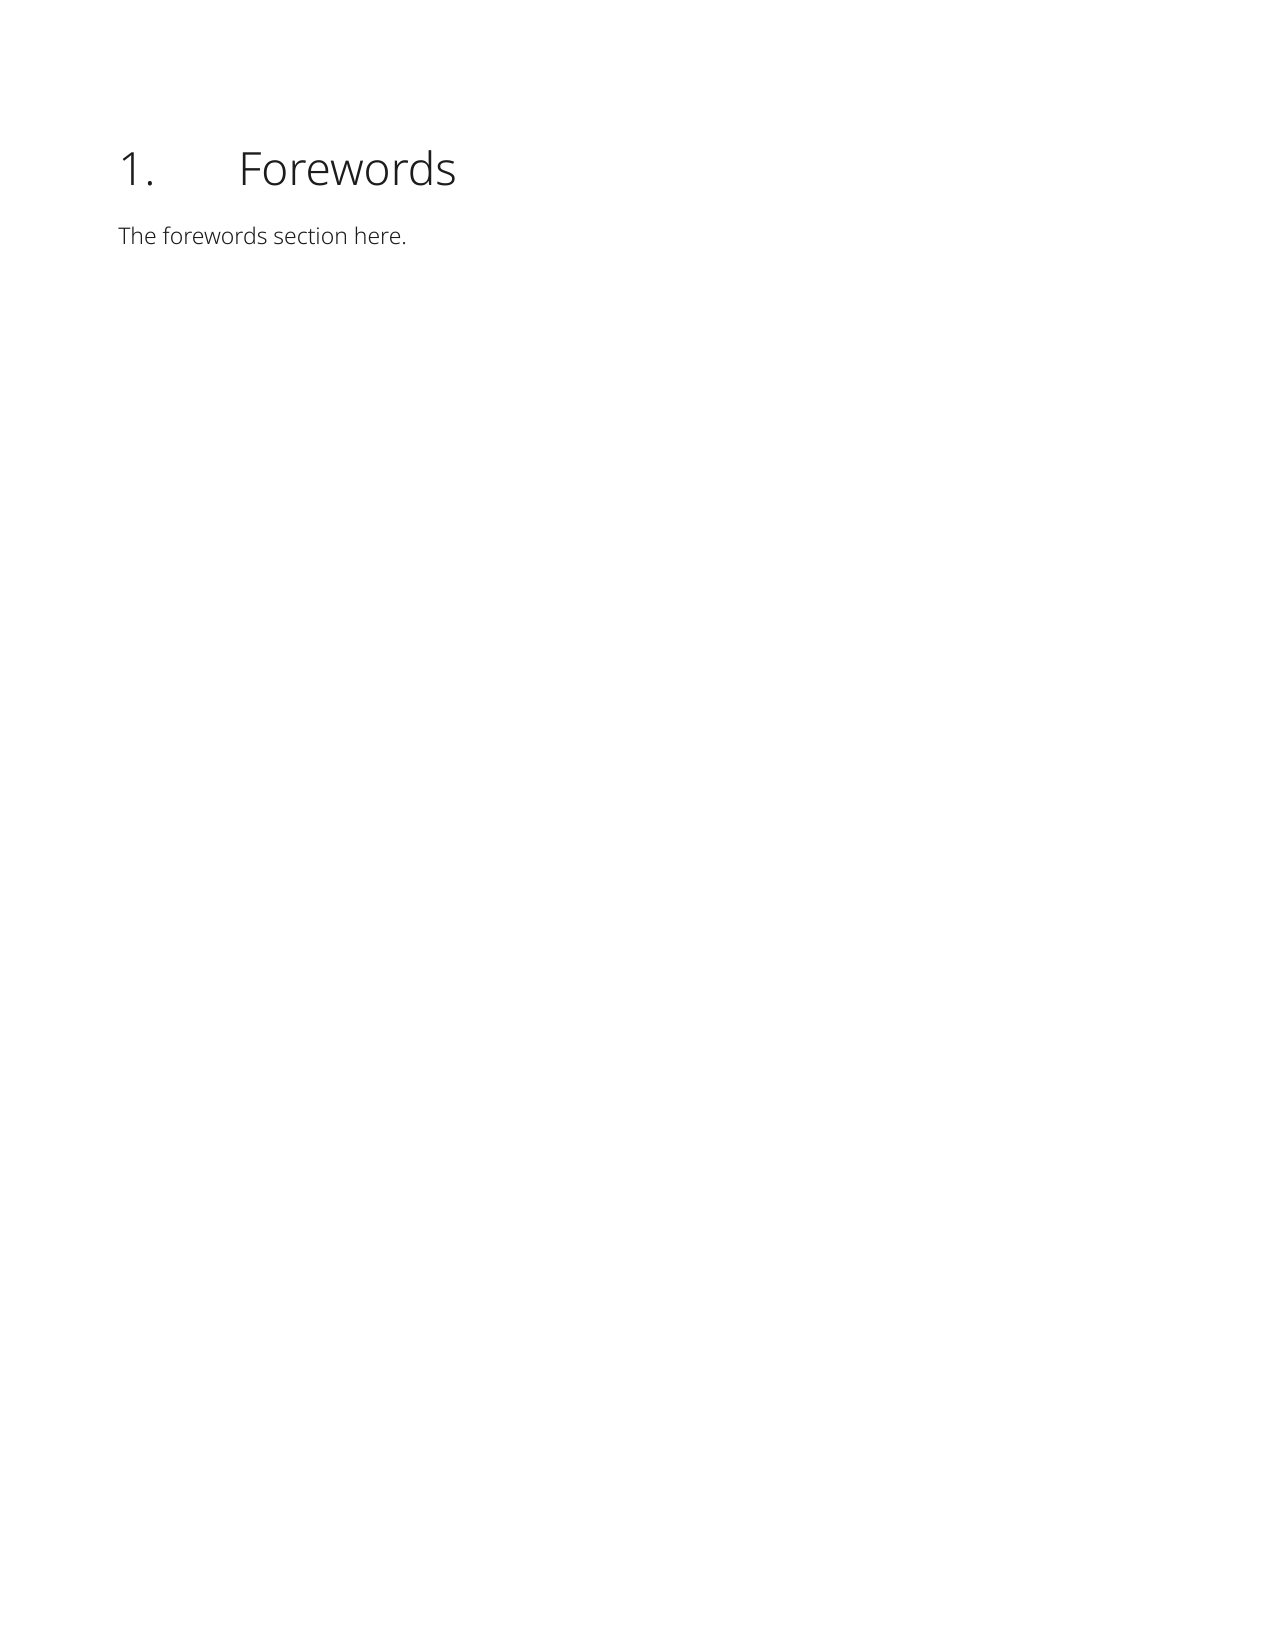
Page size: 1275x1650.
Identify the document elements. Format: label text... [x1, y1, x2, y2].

text The forewords section here. [118, 220, 1157, 251]
subtitle Forewords [118, 136, 1157, 198]
